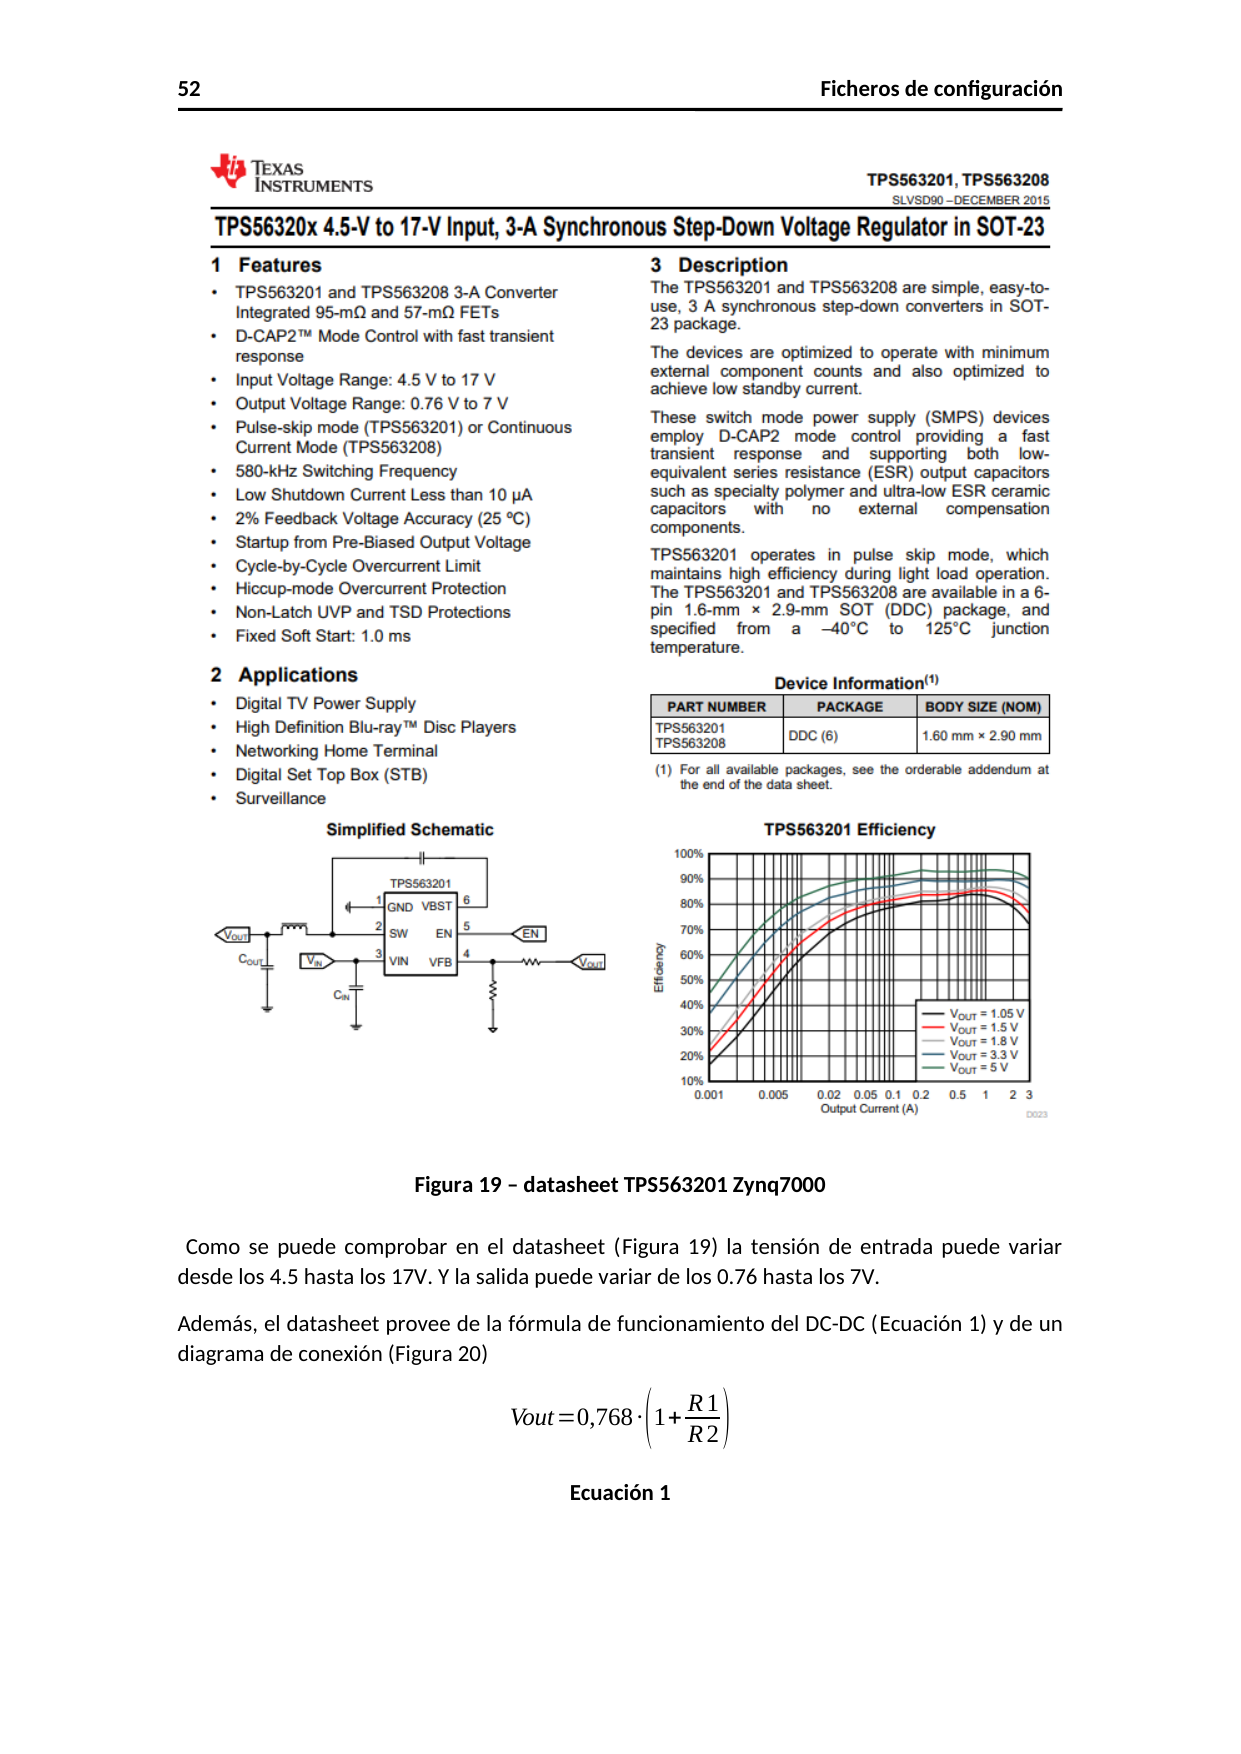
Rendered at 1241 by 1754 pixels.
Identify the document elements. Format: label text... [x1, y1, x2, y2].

picture [177, 147, 1063, 1144]
text Además, el datasheet provee de la fórmula de funcionamiento del DC-DC (Ecuación 1) y de un diagrama de conexión (Figura 20) [177, 1309, 1063, 1367]
text Ecuación 1 [177, 1478, 1063, 1506]
text Figura 19 – datasheet TPS563201 Zynq7000 [177, 1170, 1063, 1198]
text Como se puede comprobar en el datasheet (Figura 19) la tensión de entrada puede variar desde los 4.5 hasta los 17V. Y la salida puede variar de los 0.76 hasta los 7V. [177, 1232, 1063, 1290]
